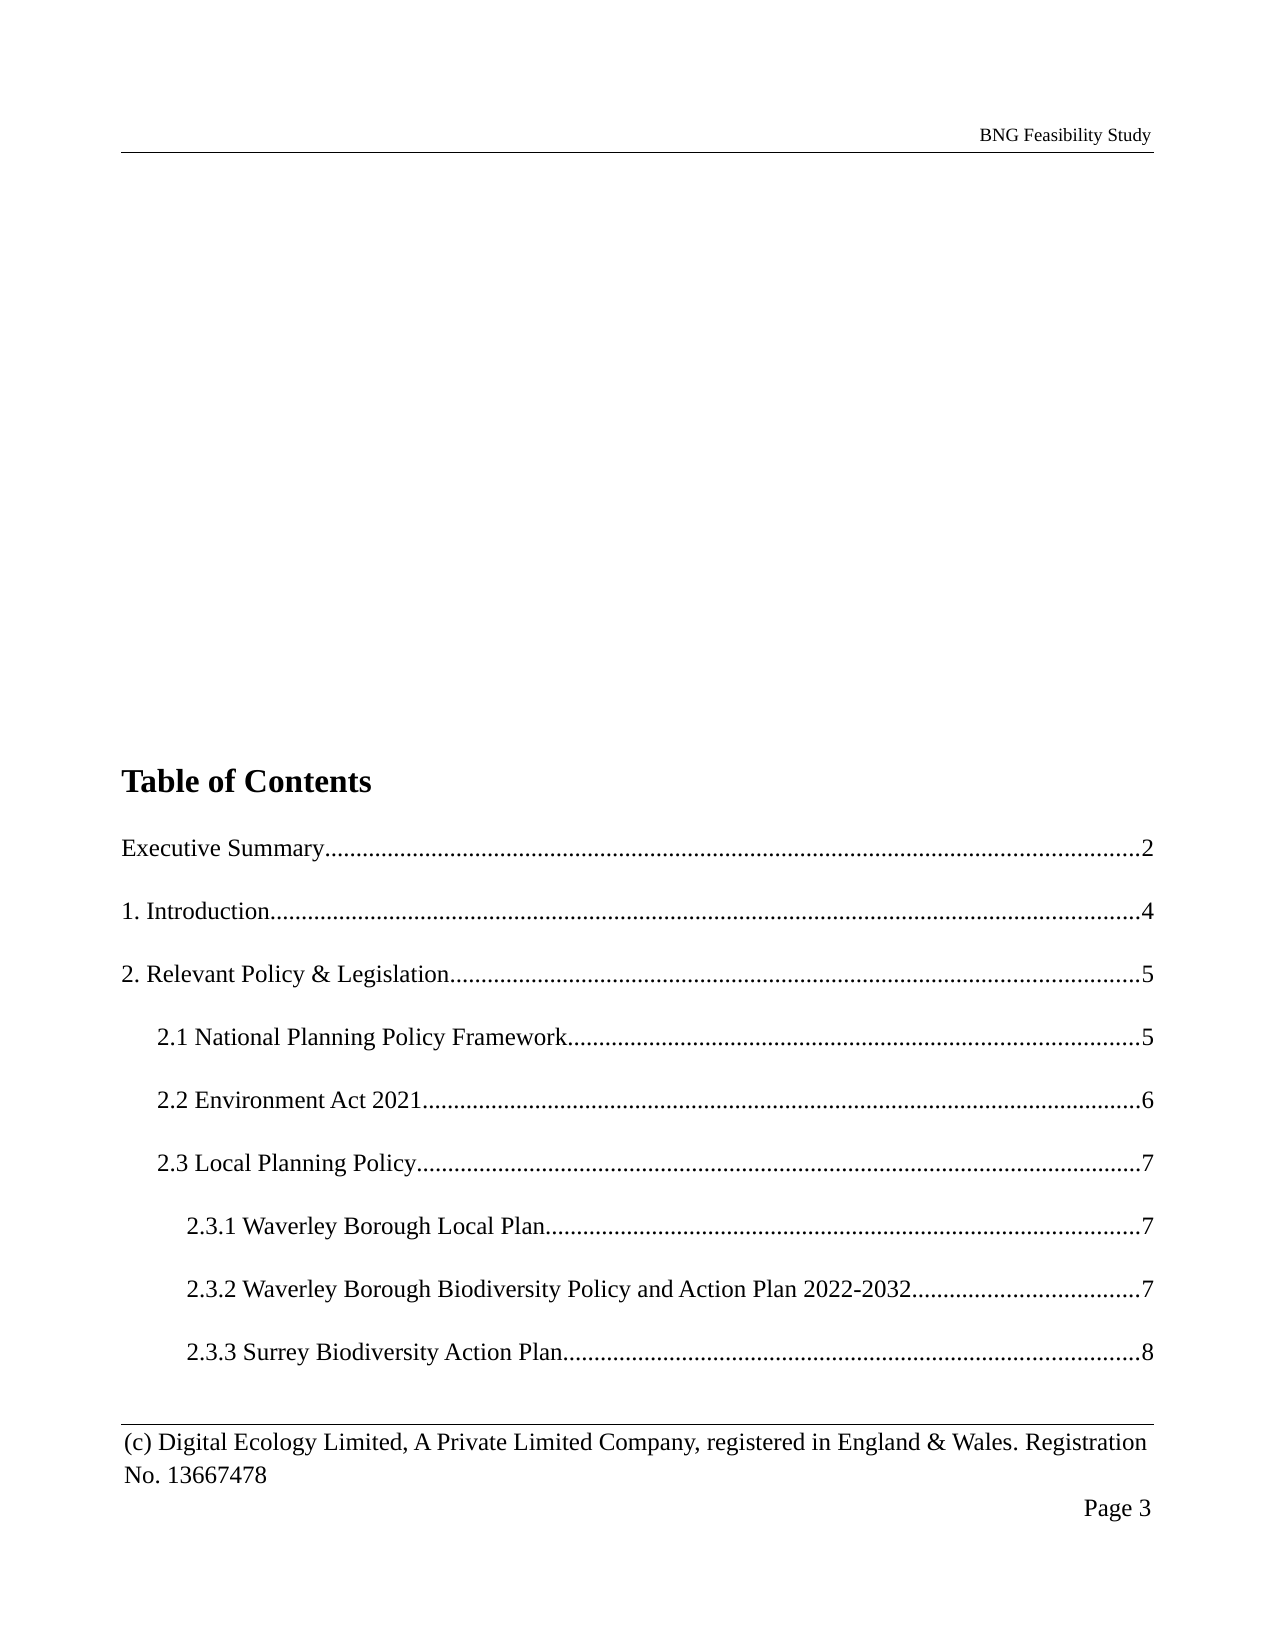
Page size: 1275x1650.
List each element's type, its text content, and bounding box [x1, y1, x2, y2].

text 2.3.3 Surrey Biodiversity Action Plan 8 [180, 1337, 1154, 1366]
text 1. Introduction 4 [121, 896, 1154, 925]
text 2.2 Environment Act 2021 6 [151, 1085, 1154, 1114]
text 2. Relevant Policy & Legislation 5 [121, 959, 1154, 988]
text Executive Summary 2 [121, 833, 1154, 862]
text 2.3.2 Waverley Borough Biodiversity Policy and Action Plan 2022-2032 7 [180, 1274, 1154, 1303]
text 2.3.1 Waverley Borough Local Plan 7 [180, 1211, 1154, 1240]
text 2.1 National Planning Policy Framework 5 [151, 1022, 1154, 1051]
text 2.3 Local Planning Policy 7 [151, 1148, 1154, 1177]
subtitle Table of Contents [121, 762, 1154, 800]
